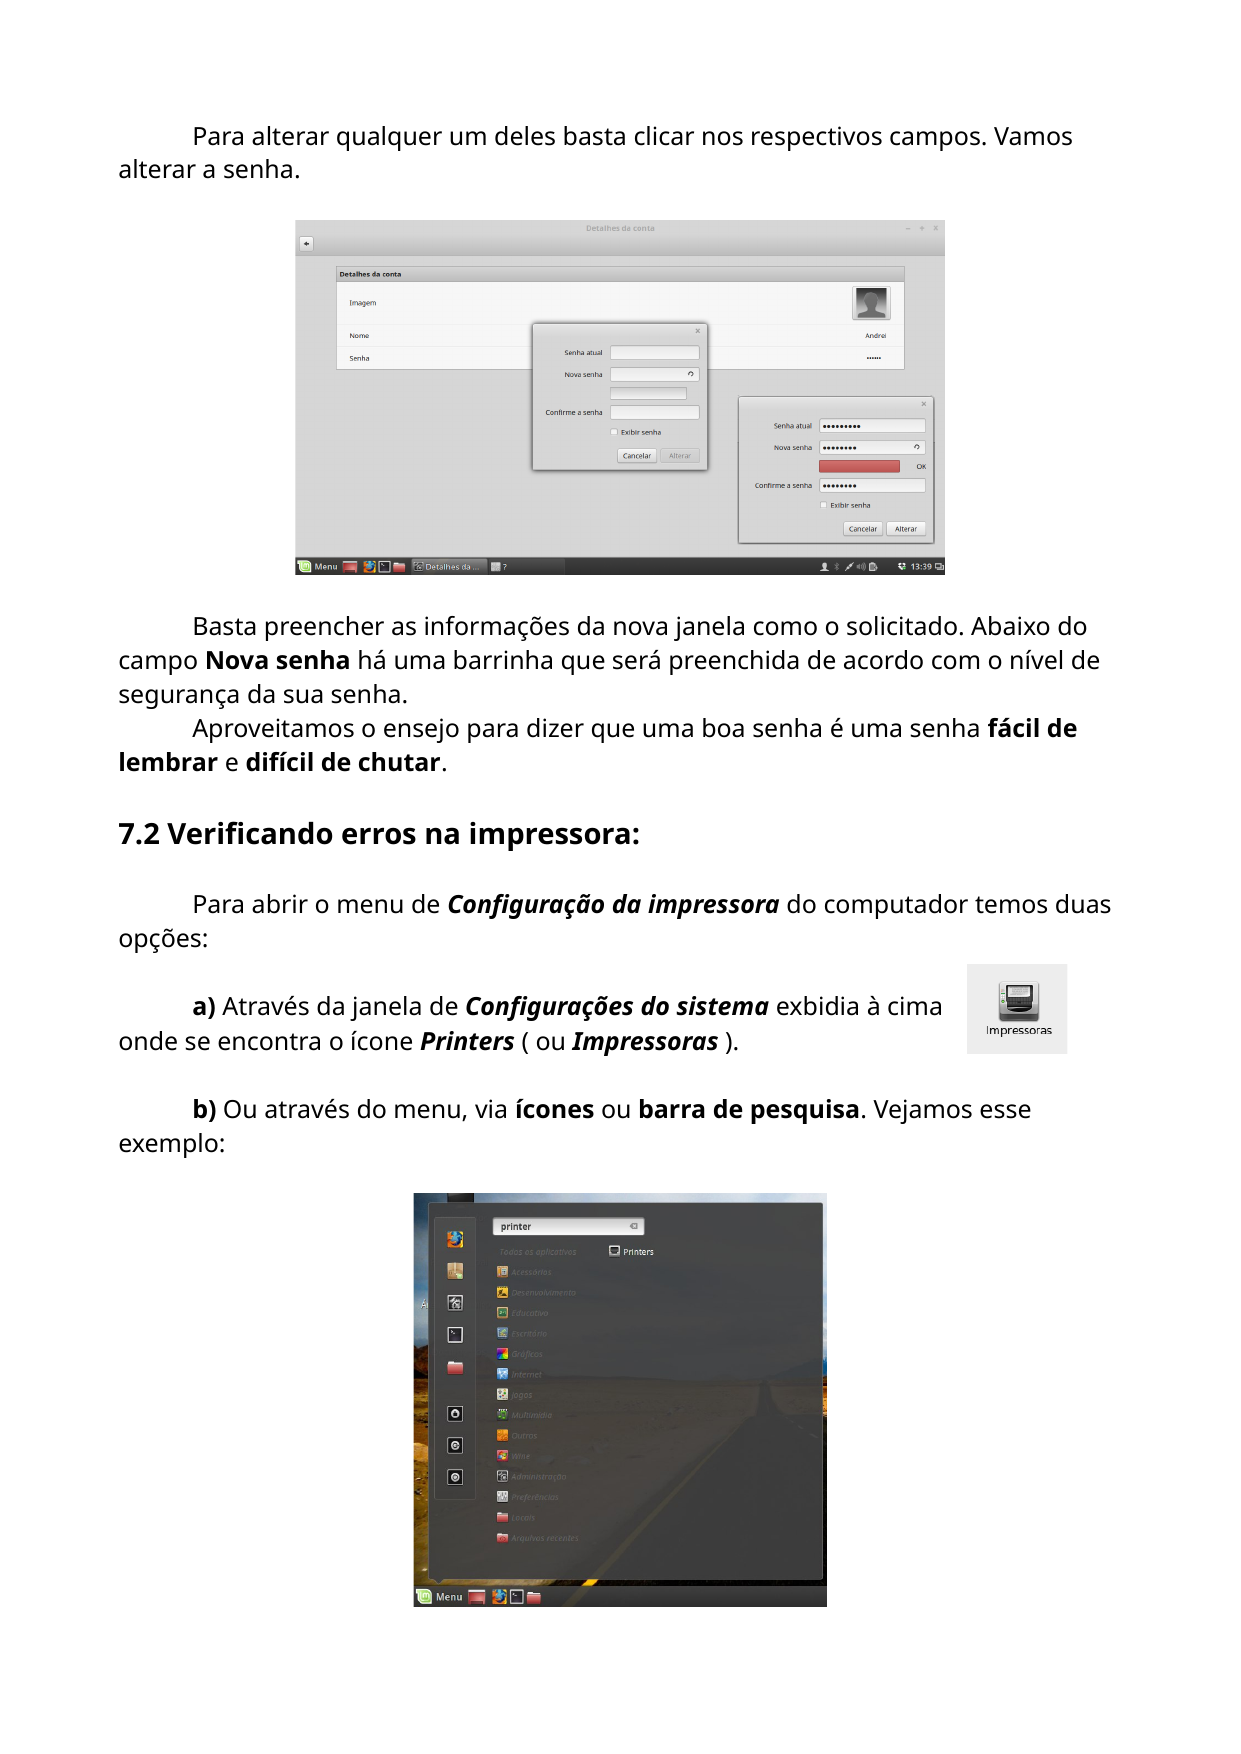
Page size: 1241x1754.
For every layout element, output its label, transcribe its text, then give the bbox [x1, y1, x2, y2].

text Para abrir o menu de Configuração da impressora do computador temos duas opções: [118, 887, 1122, 955]
text 7.2 Verificando erros na impressora: [118, 813, 1122, 853]
text Basta preencher as informações da nova janela como o solicitado. Abaixo do campo Nova senha há uma barrinha que será preenchida de acordo com o nível de segurança da sua senha. [118, 609, 1122, 711]
text b) Ou através do menu, via ícones ou barra de pesquisa. Vejamos esse exemplo: [118, 1091, 1122, 1159]
picture [295, 220, 945, 575]
picture [967, 964, 1068, 1054]
text Para alterar qualquer um deles basta clicar nos respectivos campos. Vamos alterar a senha. [118, 118, 1122, 186]
text a) Através da janela de Configurações do sistema exbidia à cima onde se encontra o ícone Printers ( ou Impressoras ). [118, 989, 1122, 1057]
text Aproveitamos o ensejo para dizer que uma boa senha é uma senha fácil de lembrar e difícil de chutar. [118, 711, 1122, 779]
